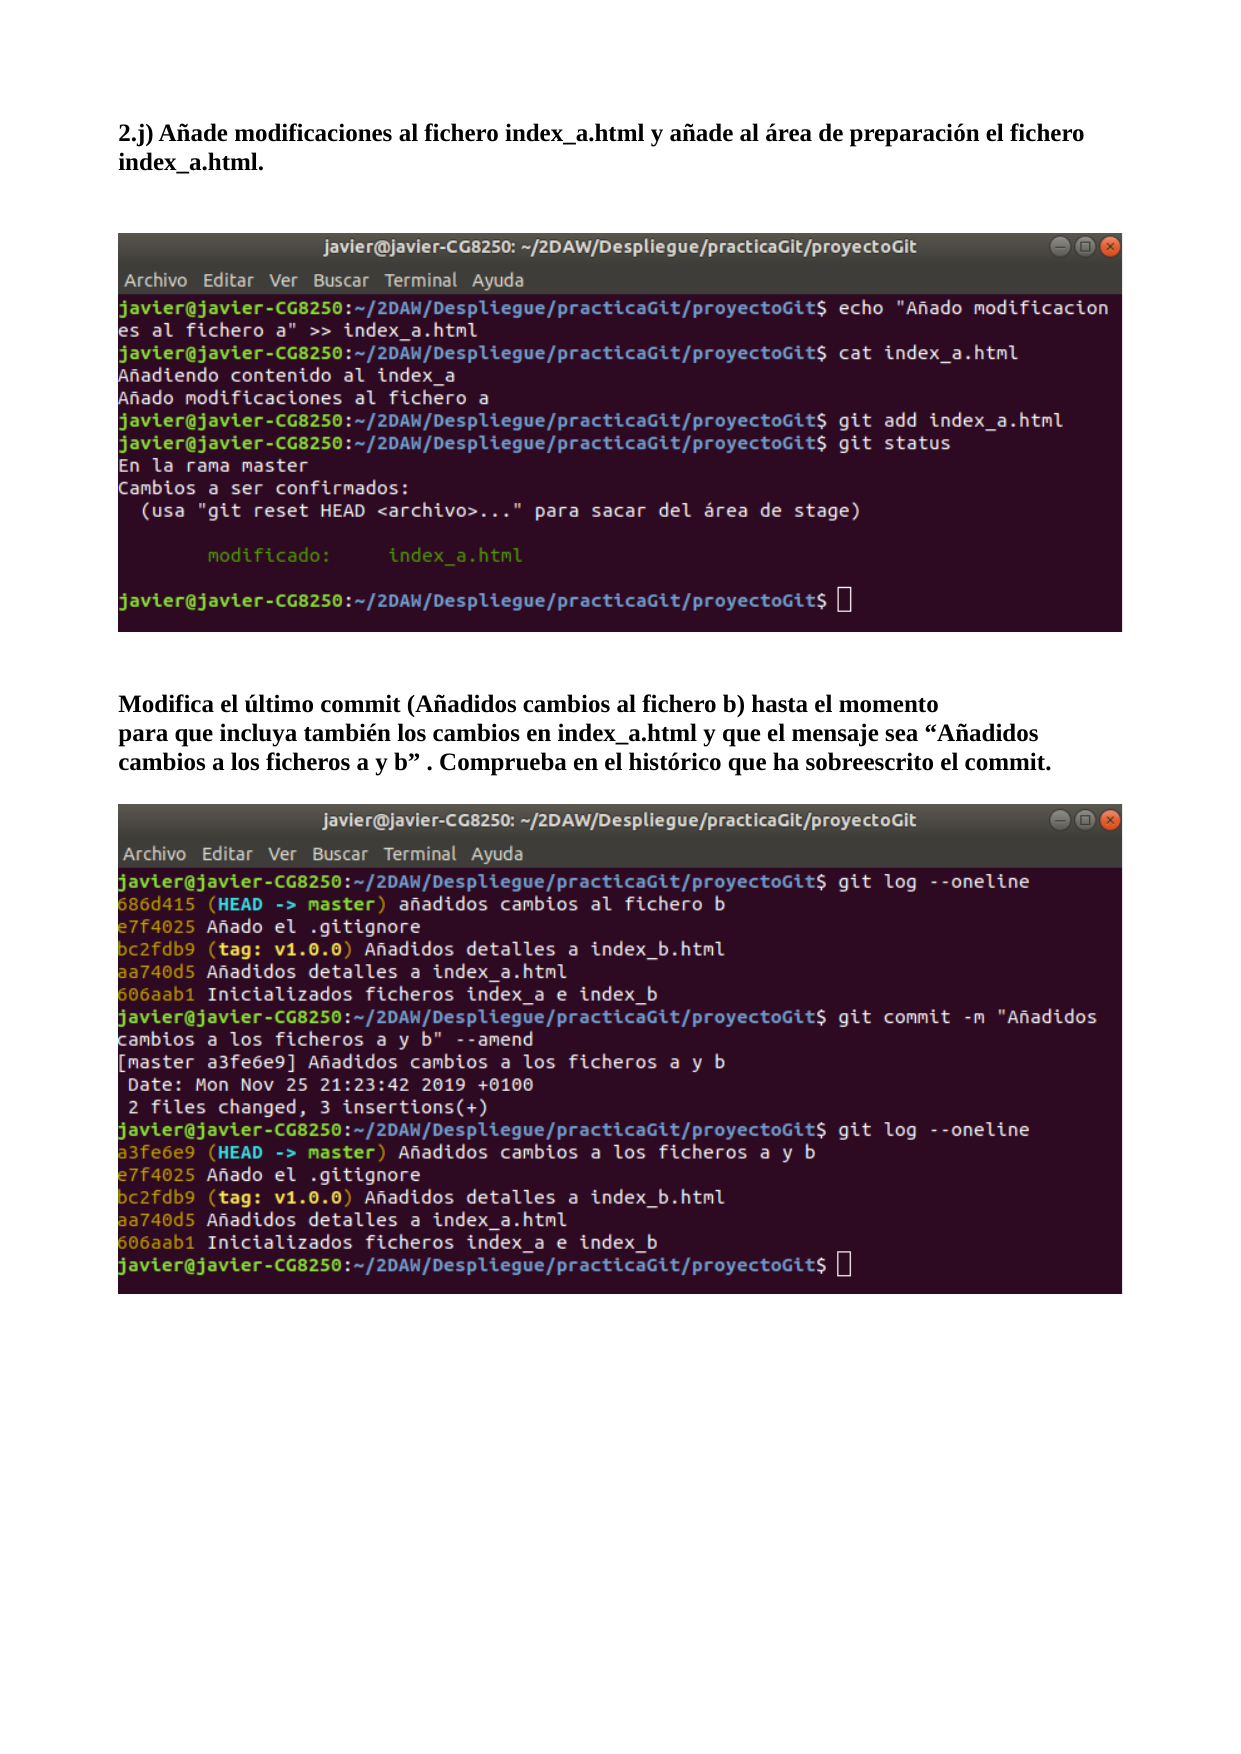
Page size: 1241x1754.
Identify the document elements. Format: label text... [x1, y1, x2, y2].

picture [118, 804, 1123, 1294]
text para que incluya también los cambios en index_a.html y que el mensaje sea “Añadidos cambios a los ficheros a y b” . Comprueba en el histórico que ha sobreescrito el commit. [118, 718, 1122, 776]
text index_a.html. [118, 147, 1122, 176]
text 2.j) Añade modificaciones al fichero index_a.html y añade al área de preparación el fichero [118, 118, 1122, 147]
text Modifica el último commit (Añadidos cambios al fichero b) hasta el momento [118, 689, 1122, 718]
picture [118, 233, 1123, 632]
